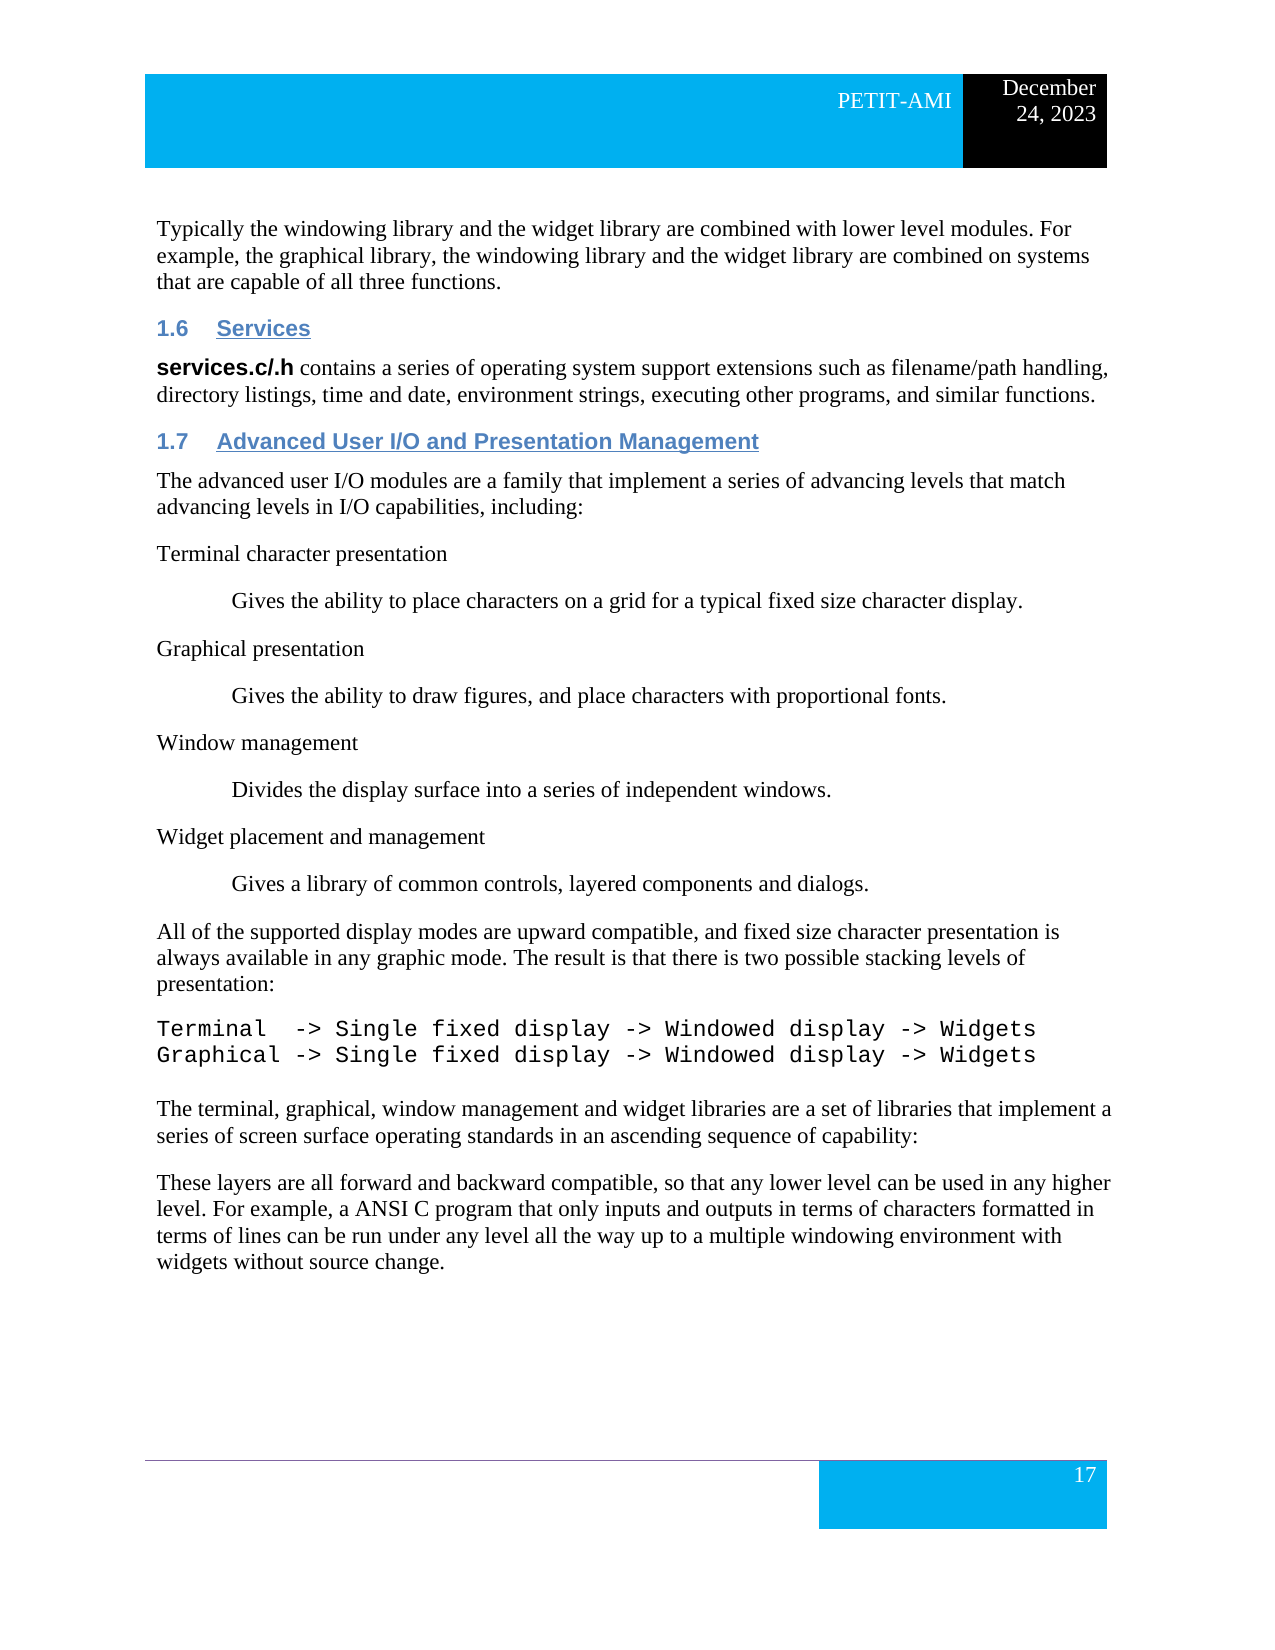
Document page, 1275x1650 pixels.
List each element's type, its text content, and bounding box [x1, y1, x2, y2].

subtitle Advanced User I/O and Presentation Management [156, 428, 1118, 454]
text Graphical -> Single fixed display -> Windowed display -> Widgets [156, 1043, 1118, 1069]
text Gives the ability to draw figures, and place characters with proportional fonts. [231, 682, 1118, 708]
text Divides the display surface into a series of independent windows. [231, 776, 1118, 802]
text Gives the ability to place characters on a grid for a typical fixed size character display. [231, 587, 1118, 614]
text These layers are all forward and backward compatible, so that any lower level can be used in any higher level. For example, a ANSI C program that only inputs and outputs in terms of characters formatted in terms of lines can be run under any level all the way up to a multiple windowing environment with widgets without source change. [156, 1169, 1118, 1274]
text Terminal character presentation [156, 540, 1118, 567]
text Gives a library of common controls, layered components and dialogs. [231, 871, 1118, 897]
subtitle Services [156, 315, 1118, 342]
text Graphical presentation [156, 634, 1118, 661]
text Typically the windowing library and the widget library are combined with lower level modules. For example, the graphical library, the windowing library and the widget library are combined on systems that are capable of all three functions. [156, 215, 1118, 294]
text Window management [156, 729, 1118, 755]
text Widget placement and management [156, 823, 1118, 850]
text The terminal, graphical, window management and widget libraries are a set of libraries that implement a series of screen surface operating standards in an ascending sequence of capability: [156, 1095, 1118, 1148]
text Terminal -> Single fixed display -> Windowed display -> Widgets [156, 1018, 1118, 1043]
text All of the supported display modes are upward compatible, and fixed size character presentation is always available in any graphic mode. The result is that there is two possible stacking levels of presentation: [156, 918, 1118, 997]
text services.c/.h contains a series of operating system support extensions such as filename/path handling, directory listings, time and date, environment strings, executing other programs, and similar functions. [156, 354, 1118, 407]
text The advanced user I/O modules are a family that implement a series of advancing levels that match advancing levels in I/O capabilities, including: [156, 467, 1118, 519]
